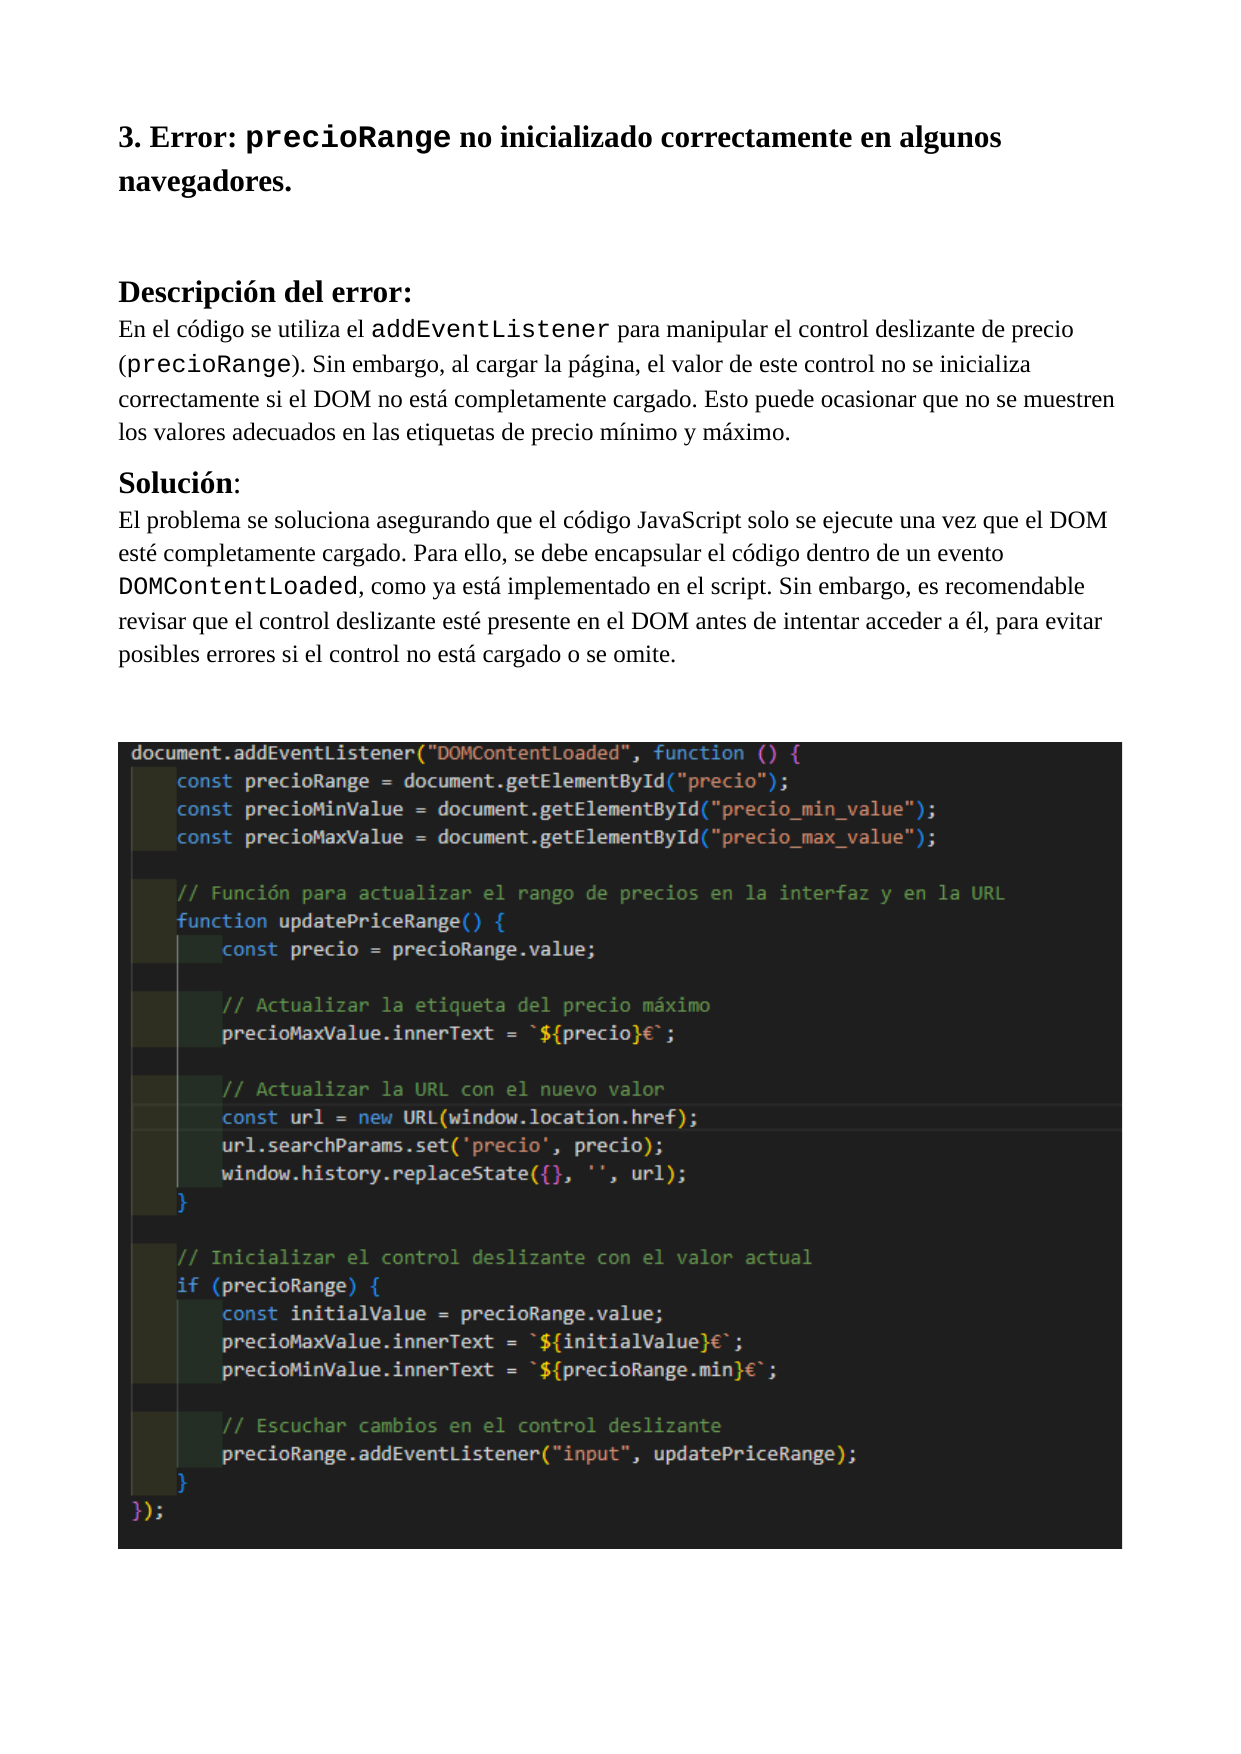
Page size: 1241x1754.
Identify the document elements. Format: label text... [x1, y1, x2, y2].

text Descripción del error: En el código se utiliza el addEventListener para manipular el control deslizante de precio (precioRange). Sin embargo, al cargar la página, el valor de este control no se inicializa correctamente si el DOM no está completamente cargado. Esto puede ocasionar que no se muestren los valores adecuados en las etiquetas de precio mínimo y máximo. [118, 274, 1122, 446]
picture [118, 742, 1123, 1549]
text 3. Error: precioRange no inicializado correctamente en algunos navegadores. [118, 118, 1122, 198]
text Solución: El problema se soluciona asegurando que el código JavaScript solo se ejecute una vez que el DOM esté completamente cargado. Para ello, se debe encapsular el código dentro de un evento DOMContentLoaded, como ya está implementado en el script. Sin embargo, es recomendable revisar que el control deslizante esté presente en el DOM antes de intentar acceder a él, para evitar posibles errores si el control no está cargado o se omite. [118, 465, 1122, 668]
